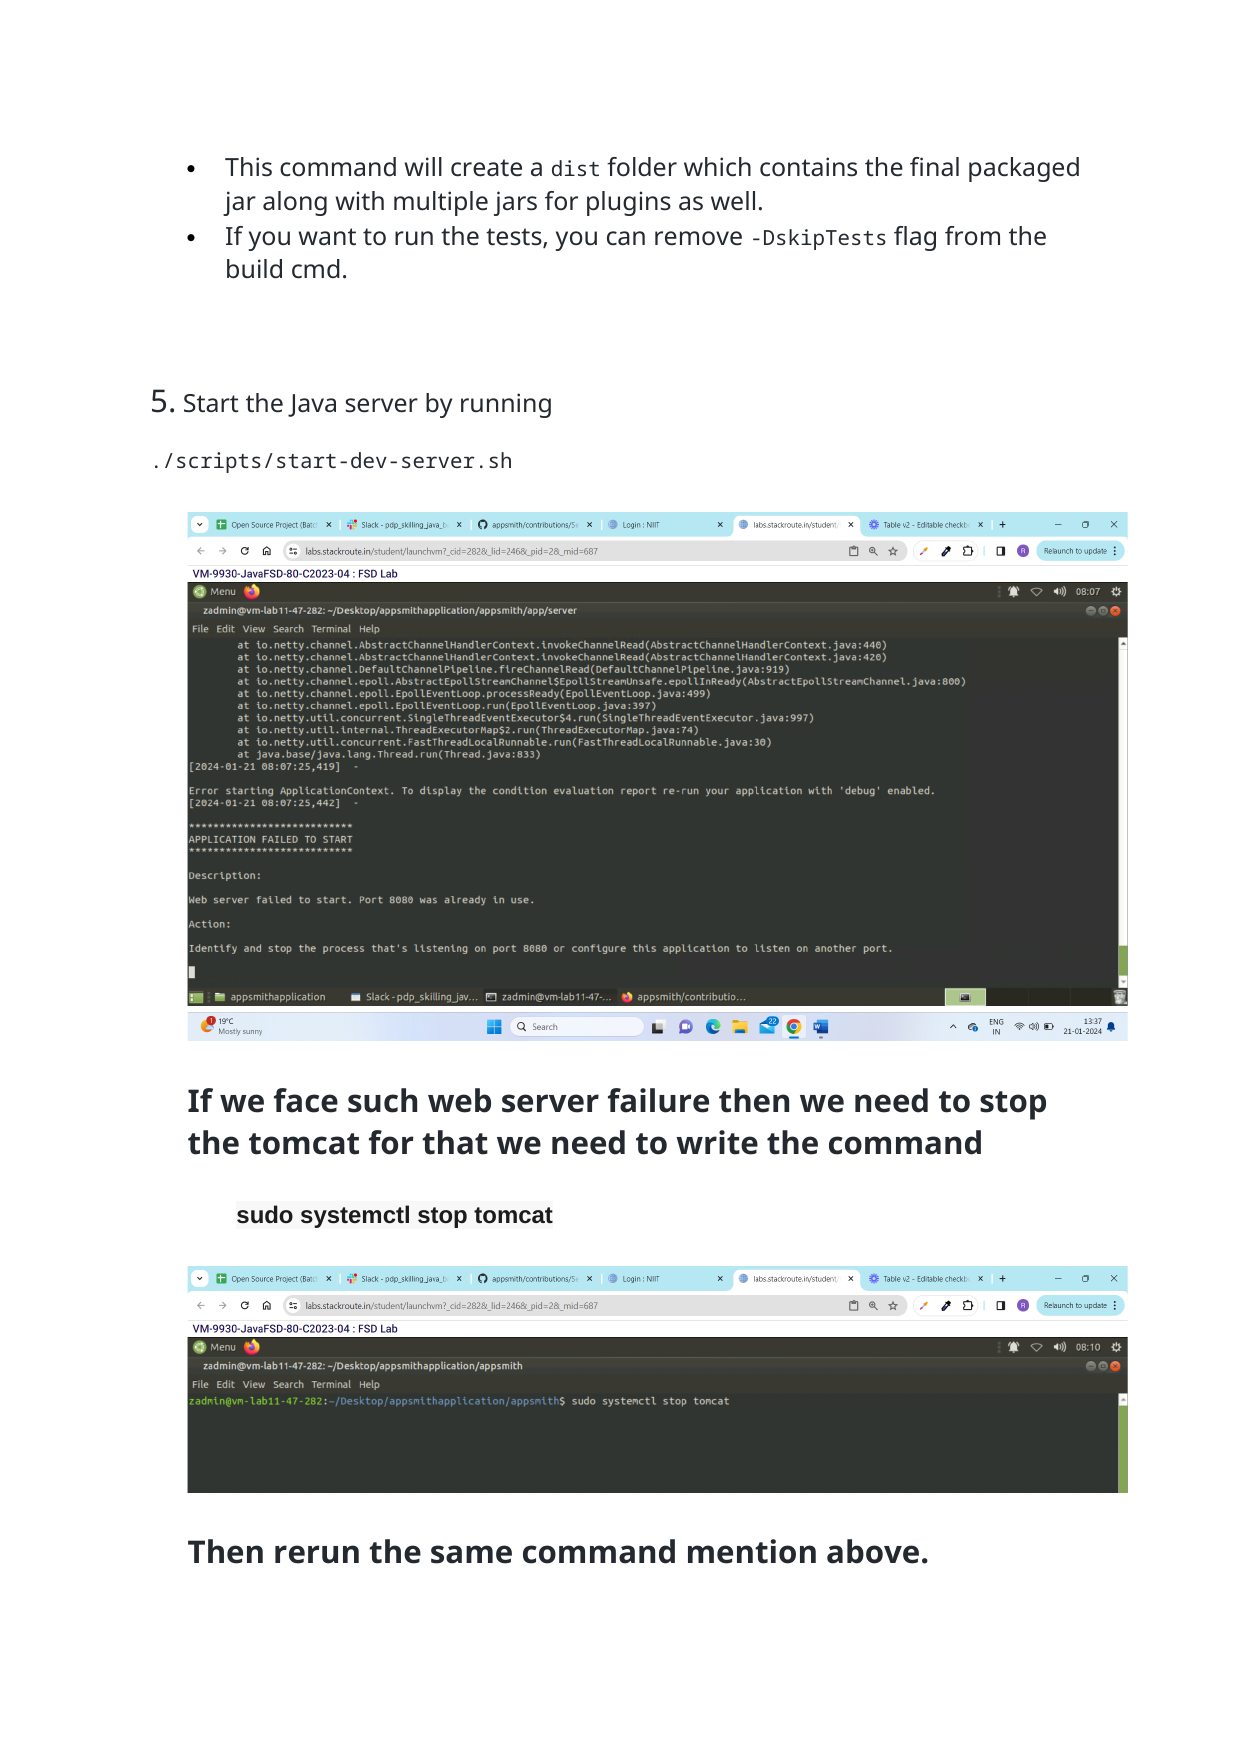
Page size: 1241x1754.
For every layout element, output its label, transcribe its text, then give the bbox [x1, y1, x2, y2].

list If you want to run the tests, you can remove -DskipTests flag from the build cmd. [187, 218, 1090, 286]
picture [187, 512, 1128, 1041]
subtitle If we face such web server failure then we need to stop the tomcat for that we need to write the command [187, 1078, 1090, 1164]
text ./scripts/start-dev-server.sh [150, 446, 1090, 475]
subtitle Then rerun the same command mention above. [187, 1530, 1090, 1572]
list This command will create a dist folder which contains the final packaged jar along with multiple jars for plugins as well. [187, 150, 1090, 218]
subtitle sudo systemctl stop tomcat [187, 1201, 1090, 1229]
text 5. Start the Java server by running [150, 379, 1090, 421]
